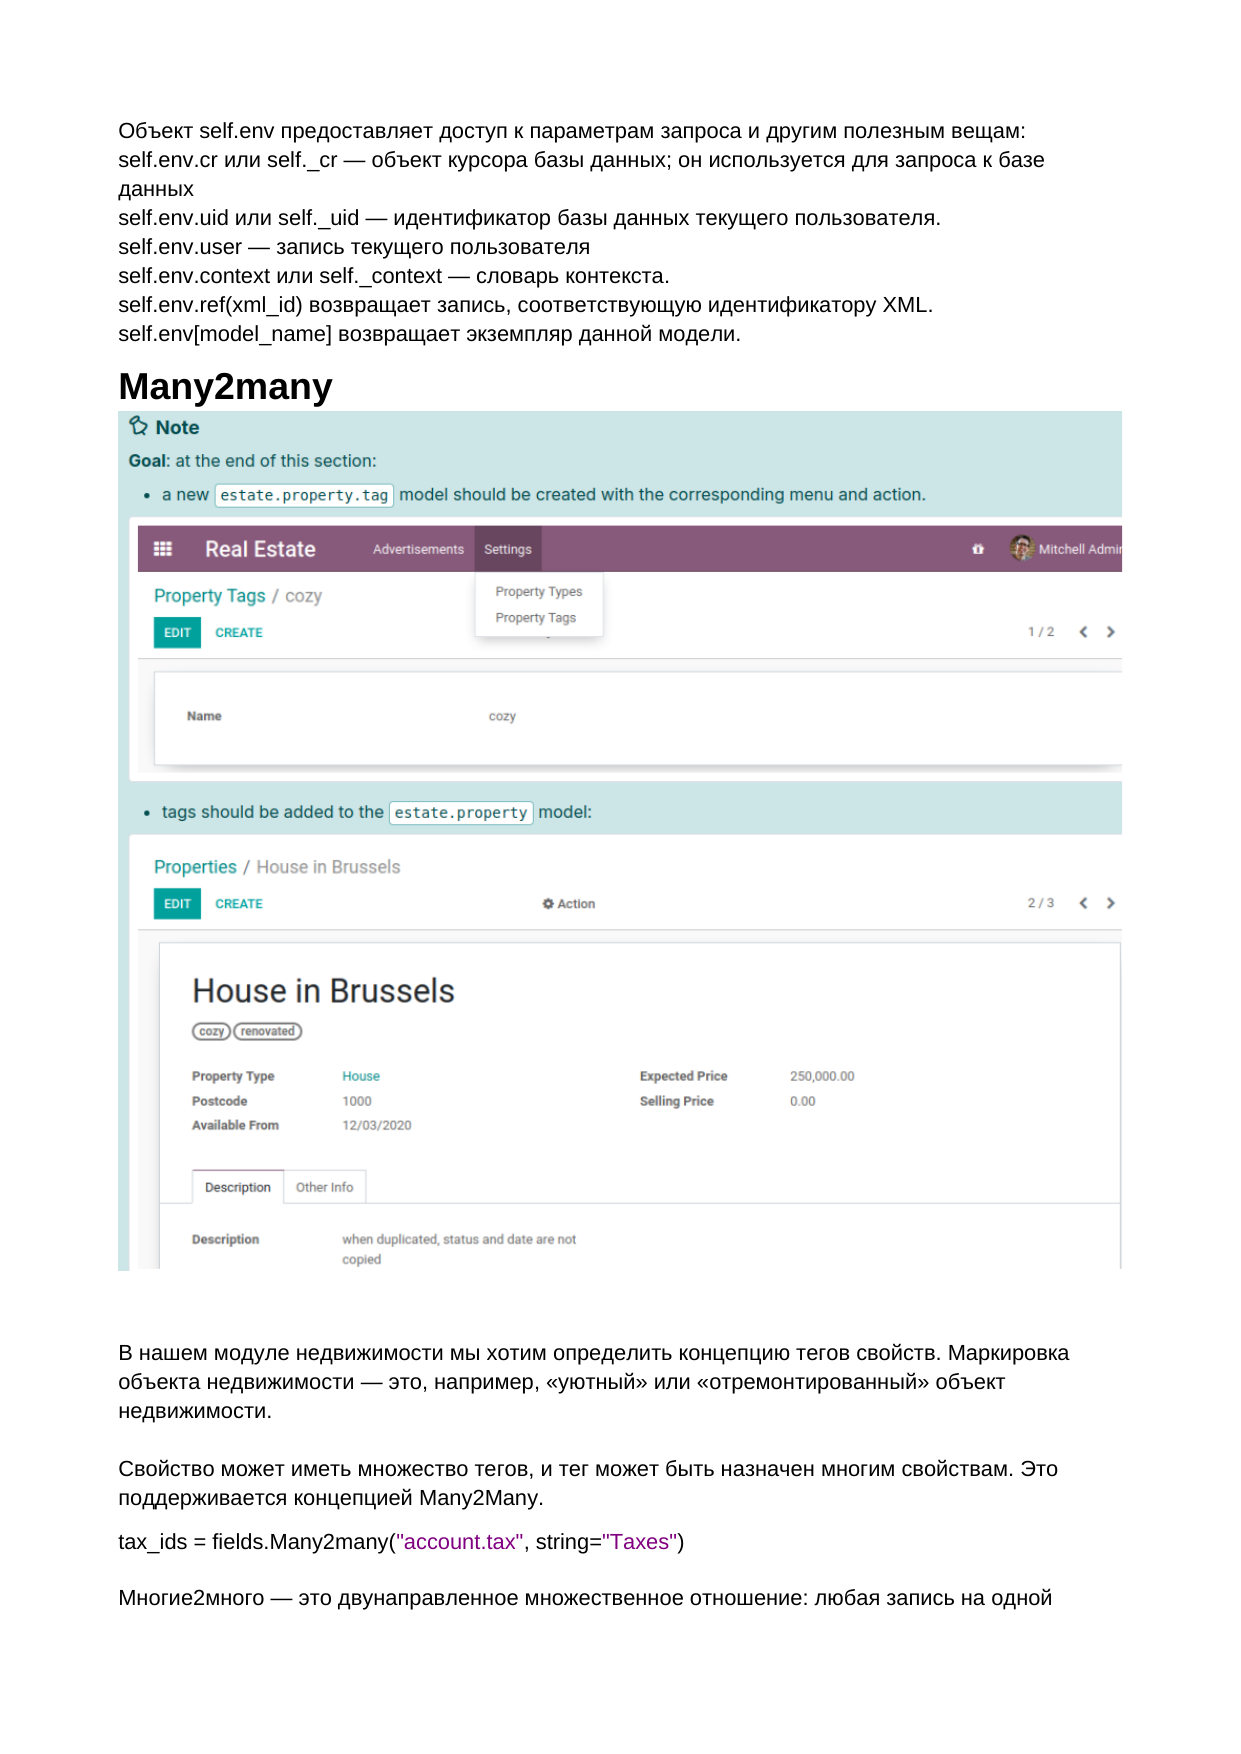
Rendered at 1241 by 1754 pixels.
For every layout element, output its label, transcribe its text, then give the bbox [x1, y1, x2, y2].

subtitle Many2many [118, 364, 1122, 407]
picture [118, 411, 1123, 1271]
text Многие2много — это двунаправленное множественное отношение: любая запись на одной [118, 1556, 1122, 1610]
text Объект self.env предоставляет доступ к параметрам запроса и другим полезным вещам: self.env.cr или self._cr — объект курсора базы данных; он используется для запроса к базе данных self.env.uid или self._uid — идентификатор базы данных текущего пользователя. self.env.user — запись текущего пользователя self.env.context или self._context — словарь контекста. self.env.ref(xml_id) возвращает запись, соответствующую идентификатору XML. self.env[model_name] возвращает экземпляр данной модели. [118, 118, 1122, 346]
text В нашем модуле недвижимости мы хотим определить концепцию тегов свойств. Маркировка объекта недвижимости — это, например, «уютный» или «отремонтированный» объект недвижимости. Свойство может иметь множество тегов, и тег может быть назначен многим свойствам. Это поддерживается концепцией Many2Many. [118, 1340, 1122, 1510]
text tax_ids = fields.Many2many("account.tax", string="Taxes") [118, 1528, 1122, 1554]
